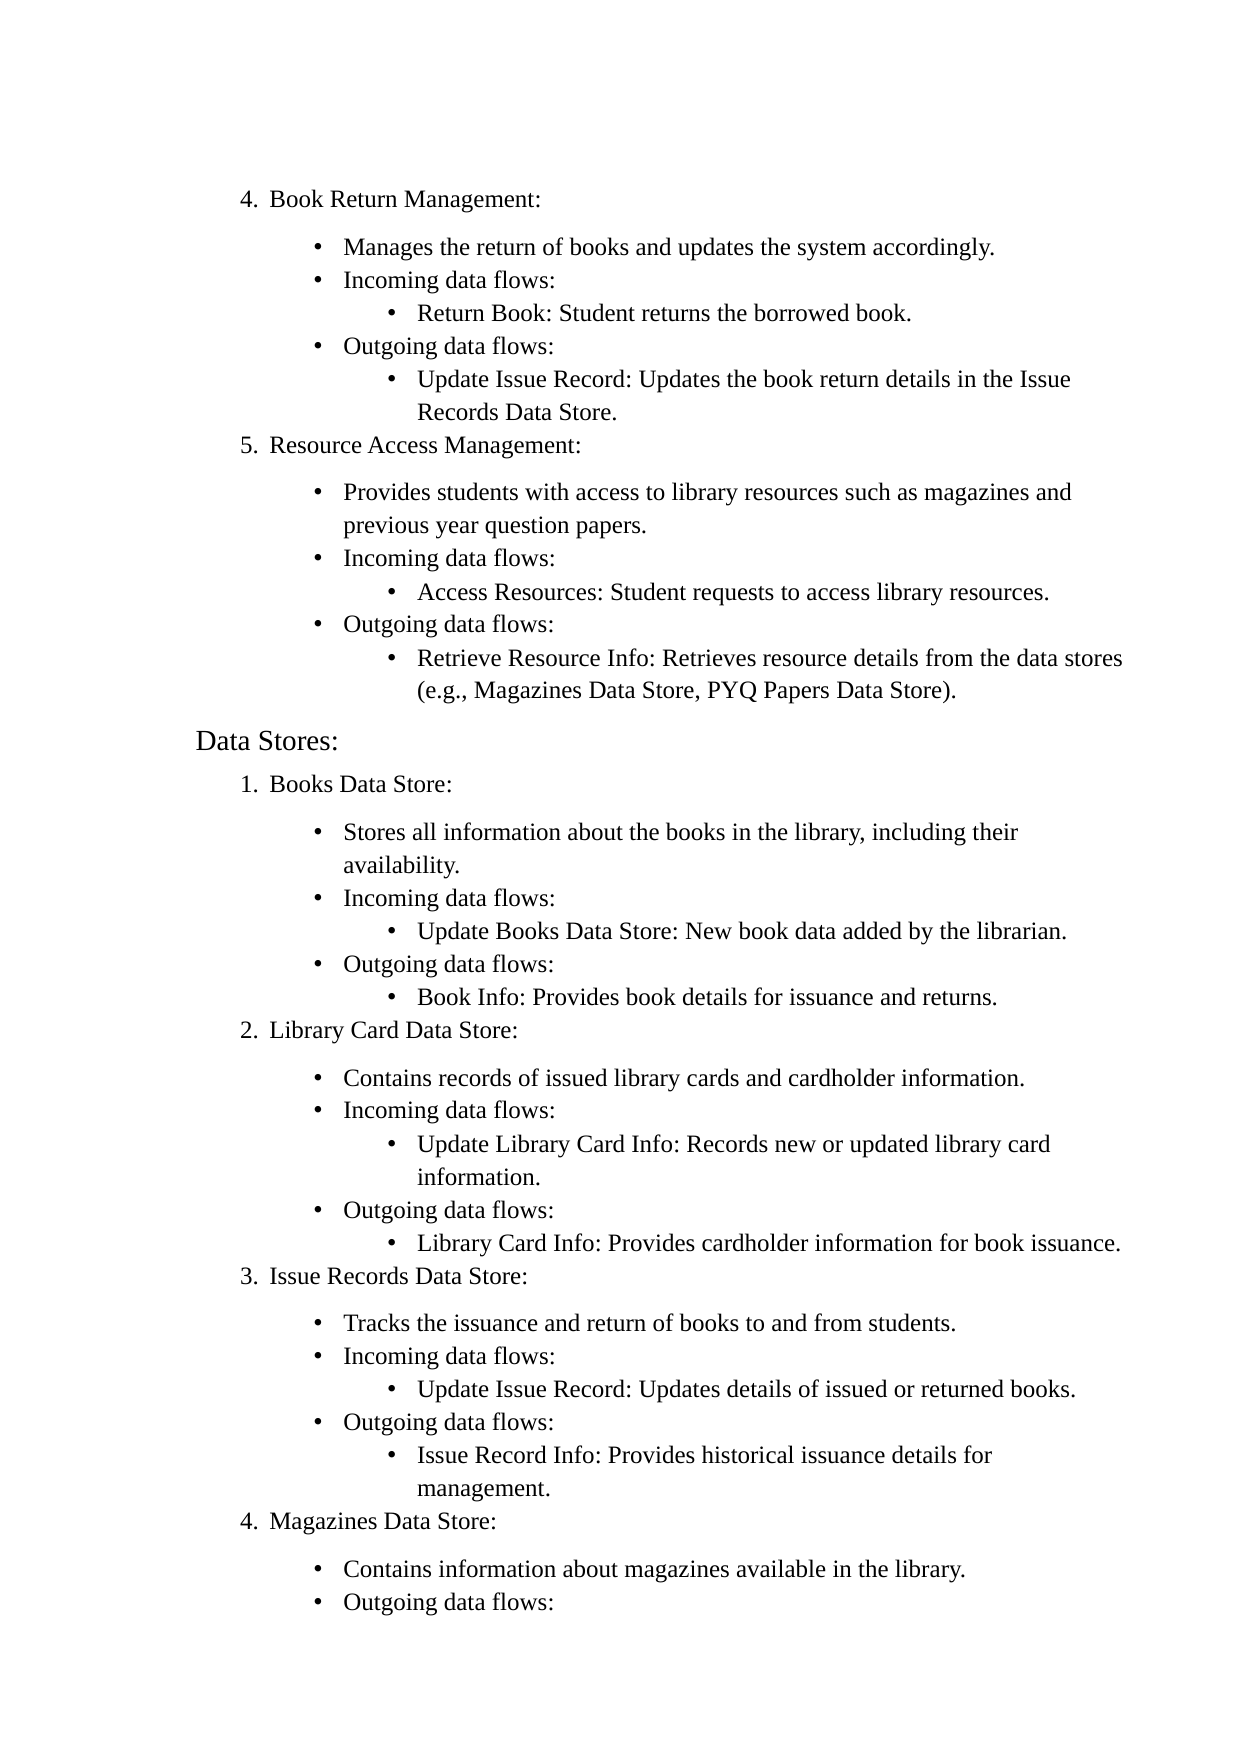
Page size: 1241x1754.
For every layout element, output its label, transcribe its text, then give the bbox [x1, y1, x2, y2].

list Book Return Management: [240, 184, 1123, 213]
list Incoming data flows: [313, 1341, 1123, 1370]
list Update Issue Record: Updates details of issued or returned books. [387, 1374, 1123, 1403]
list Provides students with access to library resources such as magazines and previous year question papers. [313, 477, 1123, 539]
list Stores all information about the books in the library, including their availability. [313, 817, 1123, 879]
list Update Library Card Info: Records new or updated library card information. [387, 1129, 1123, 1190]
subtitle Data Stores: [195, 723, 1123, 757]
list Outgoing data flows: [313, 1407, 1123, 1436]
list Library Card Data Store: [240, 1015, 1123, 1044]
list Update Books Data Store: New book data added by the librarian. [387, 916, 1123, 945]
list Incoming data flows: [313, 543, 1123, 572]
list Magazines Data Store: [240, 1506, 1123, 1535]
list Return Book: Student returns the borrowed book. [387, 298, 1123, 327]
list Incoming data flows: [313, 883, 1123, 912]
list Issue Records Data Store: [240, 1261, 1123, 1289]
list Update Issue Record: Updates the book return details in the Issue Records Data Store. [387, 364, 1123, 426]
list Outgoing data flows: [313, 1195, 1123, 1223]
list Retrieve Resource Info: Retrieves resource details from the data stores (e.g., Magazines Data Store, PYQ Papers Data Store). [387, 643, 1123, 704]
list Incoming data flows: [313, 1096, 1123, 1124]
list Contains records of issued library cards and cardholder information. [313, 1063, 1123, 1091]
list Access Resources: Student requests to access library resources. [387, 577, 1123, 605]
list Resource Access Management: [240, 430, 1123, 459]
list Outgoing data flows: [313, 949, 1123, 978]
list Tracks the issuance and return of books to and from students. [313, 1308, 1123, 1337]
list Book Info: Provides book details for issuance and returns. [387, 982, 1123, 1011]
list Outgoing data flows: [313, 331, 1123, 359]
list Issue Record Info: Provides historical issuance details for management. [387, 1440, 1123, 1502]
list Outgoing data flows: [313, 1587, 1123, 1616]
list Contains information about magazines available in the library. [313, 1554, 1123, 1583]
list Manages the return of books and updates the system accordingly. [313, 232, 1123, 261]
list Incoming data flows: [313, 265, 1123, 293]
list Outgoing data flows: [313, 609, 1123, 638]
list Books Data Store: [240, 769, 1123, 798]
list Library Card Info: Provides cardholder information for book issuance. [387, 1228, 1123, 1256]
